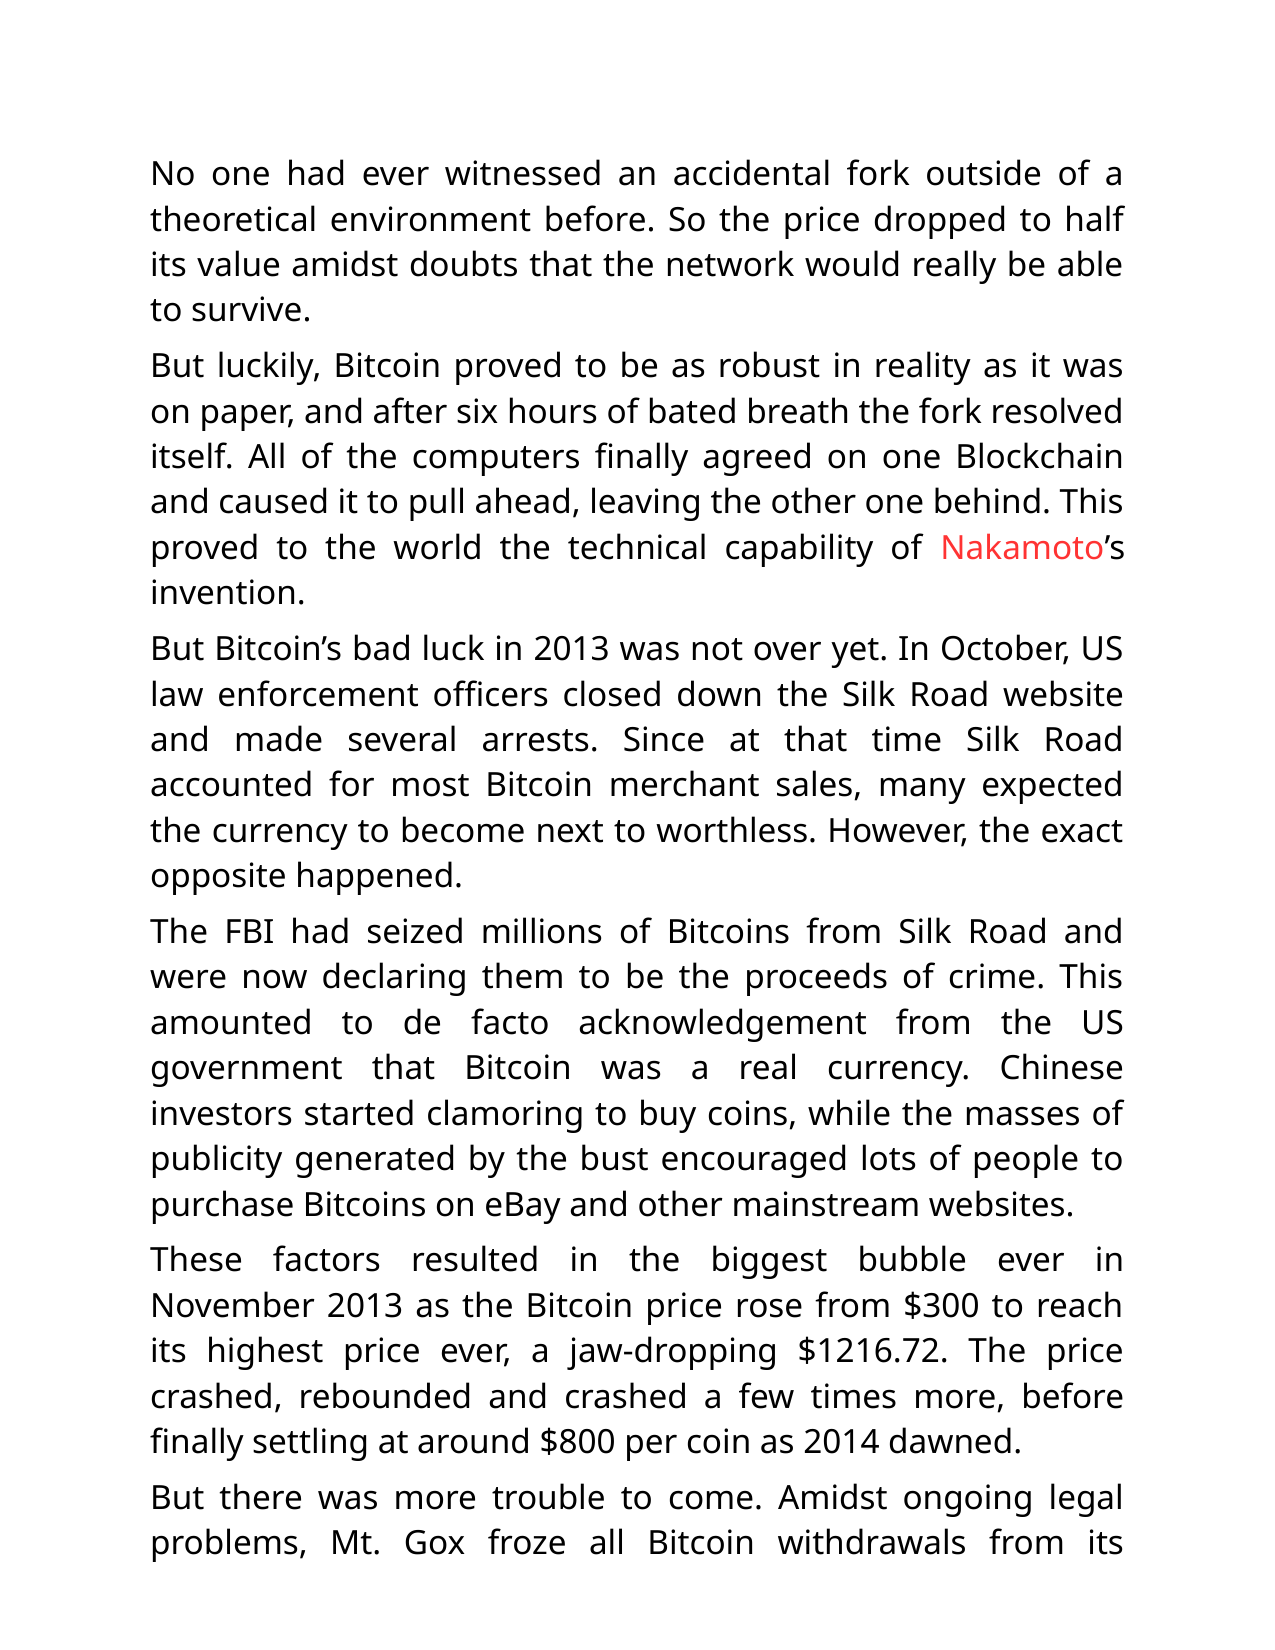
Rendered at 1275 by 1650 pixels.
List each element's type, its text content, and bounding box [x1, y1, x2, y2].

text The FBI had seized millions of Bitcoins from Silk Road and were now declaring them to be the proceeds of crime. This amounted to de facto acknowledgement from the US government that Bitcoin was a real currency. Chinese investors started clamoring to buy coins, while the masses of publicity generated by the bust encouraged lots of people to purchase Bitcoins on eBay and other mainstream websites. [150, 908, 1125, 1226]
text But there was more trouble to come. Amidst ongoing legal problems, Mt. Gox froze all Bitcoin withdrawals from its [150, 1474, 1125, 1564]
text But luckily, Bitcoin proved to be as robust in reality as it was on paper, and after six hours of bated breath the fork resolved itself. All of the computers finally agreed on one Blockchain and caused it to pull ahead, leaving the other one behind. This proved to the world the technical capability of Nakamoto’s invention. [150, 342, 1125, 614]
text These factors resulted in the biggest bubble ever in November 2013 as the Bitcoin price rose from $300 to reach its highest price ever, a jaw-dropping $1216.72. The price crashed, rebounded and crashed a few times more, before finally settling at around $800 per coin as 2014 dawned. [150, 1236, 1125, 1463]
text But Bitcoin’s bad luck in 2013 was not over yet. In October, US law enforcement officers closed down the Silk Road website and made several arrests. Since at that time Silk Road accounted for most Bitcoin merchant sales, many expected the currency to become next to worthless. However, the exact opposite happened. [150, 625, 1125, 897]
text No one had ever witnessed an accidental fork outside of a theoretical environment before. So the price dropped to half its value amidst doubts that the network would really be able to survive. [150, 150, 1125, 332]
